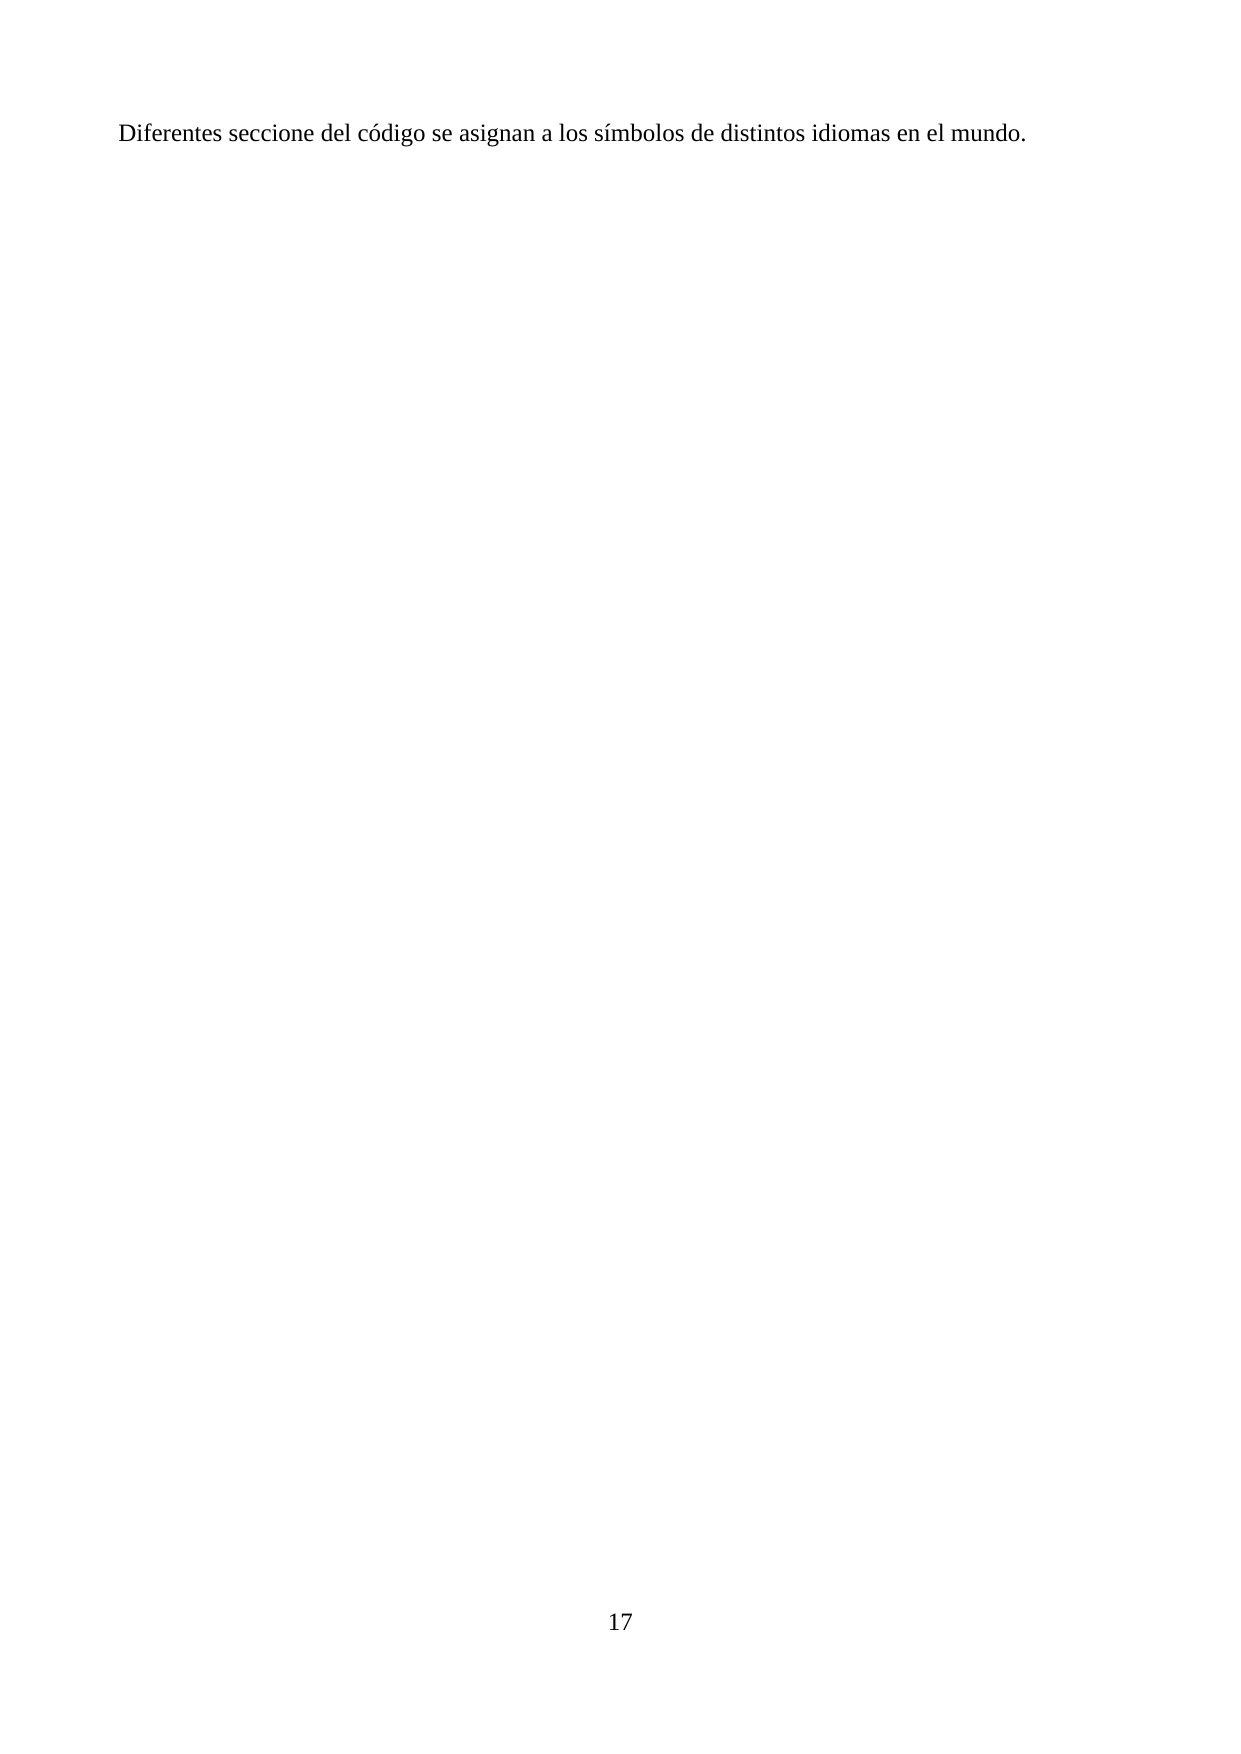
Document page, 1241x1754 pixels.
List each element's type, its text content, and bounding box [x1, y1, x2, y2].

text Diferentes seccione del código se asignan a los símbolos de distintos idiomas en el mundo. [118, 118, 1122, 147]
